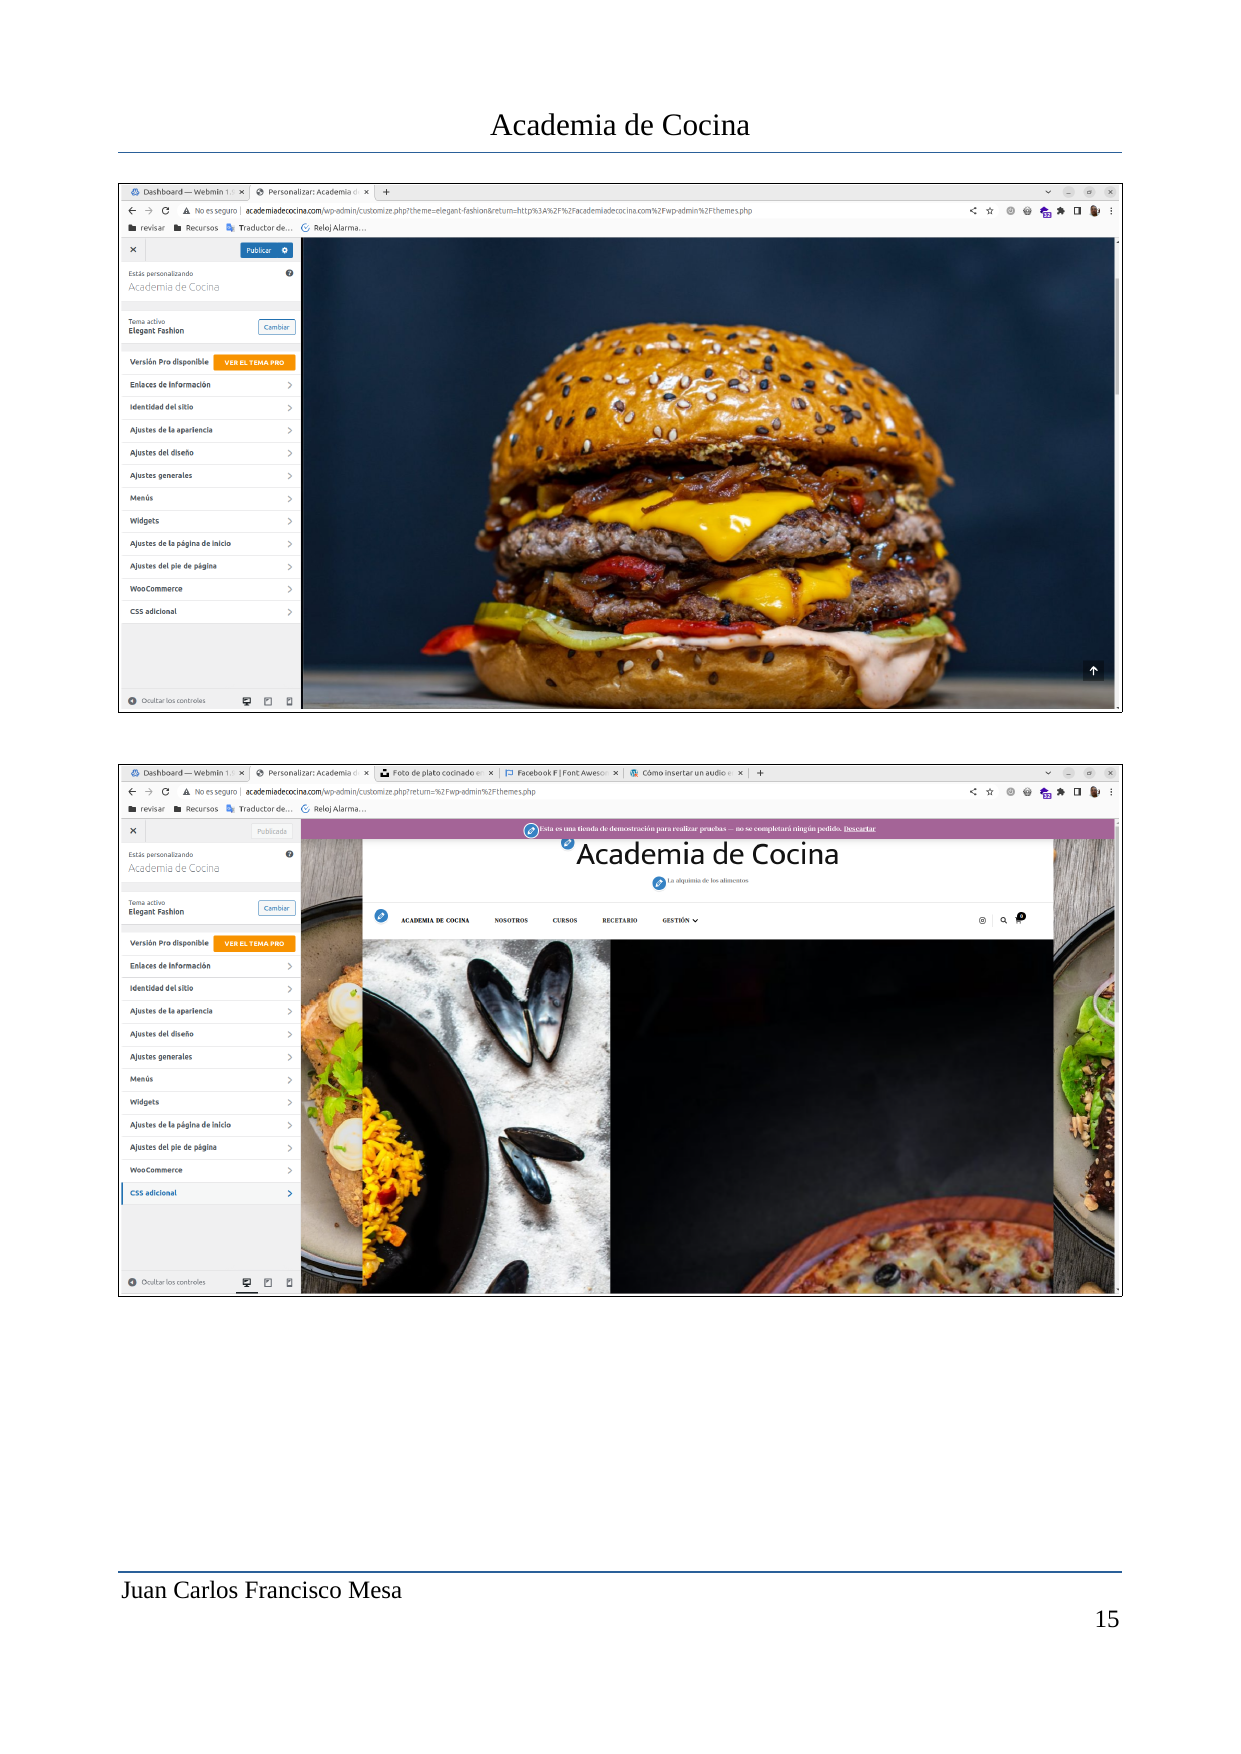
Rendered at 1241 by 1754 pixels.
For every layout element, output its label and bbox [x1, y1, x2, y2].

picture [121, 185, 1119, 709]
picture [121, 766, 1119, 1294]
